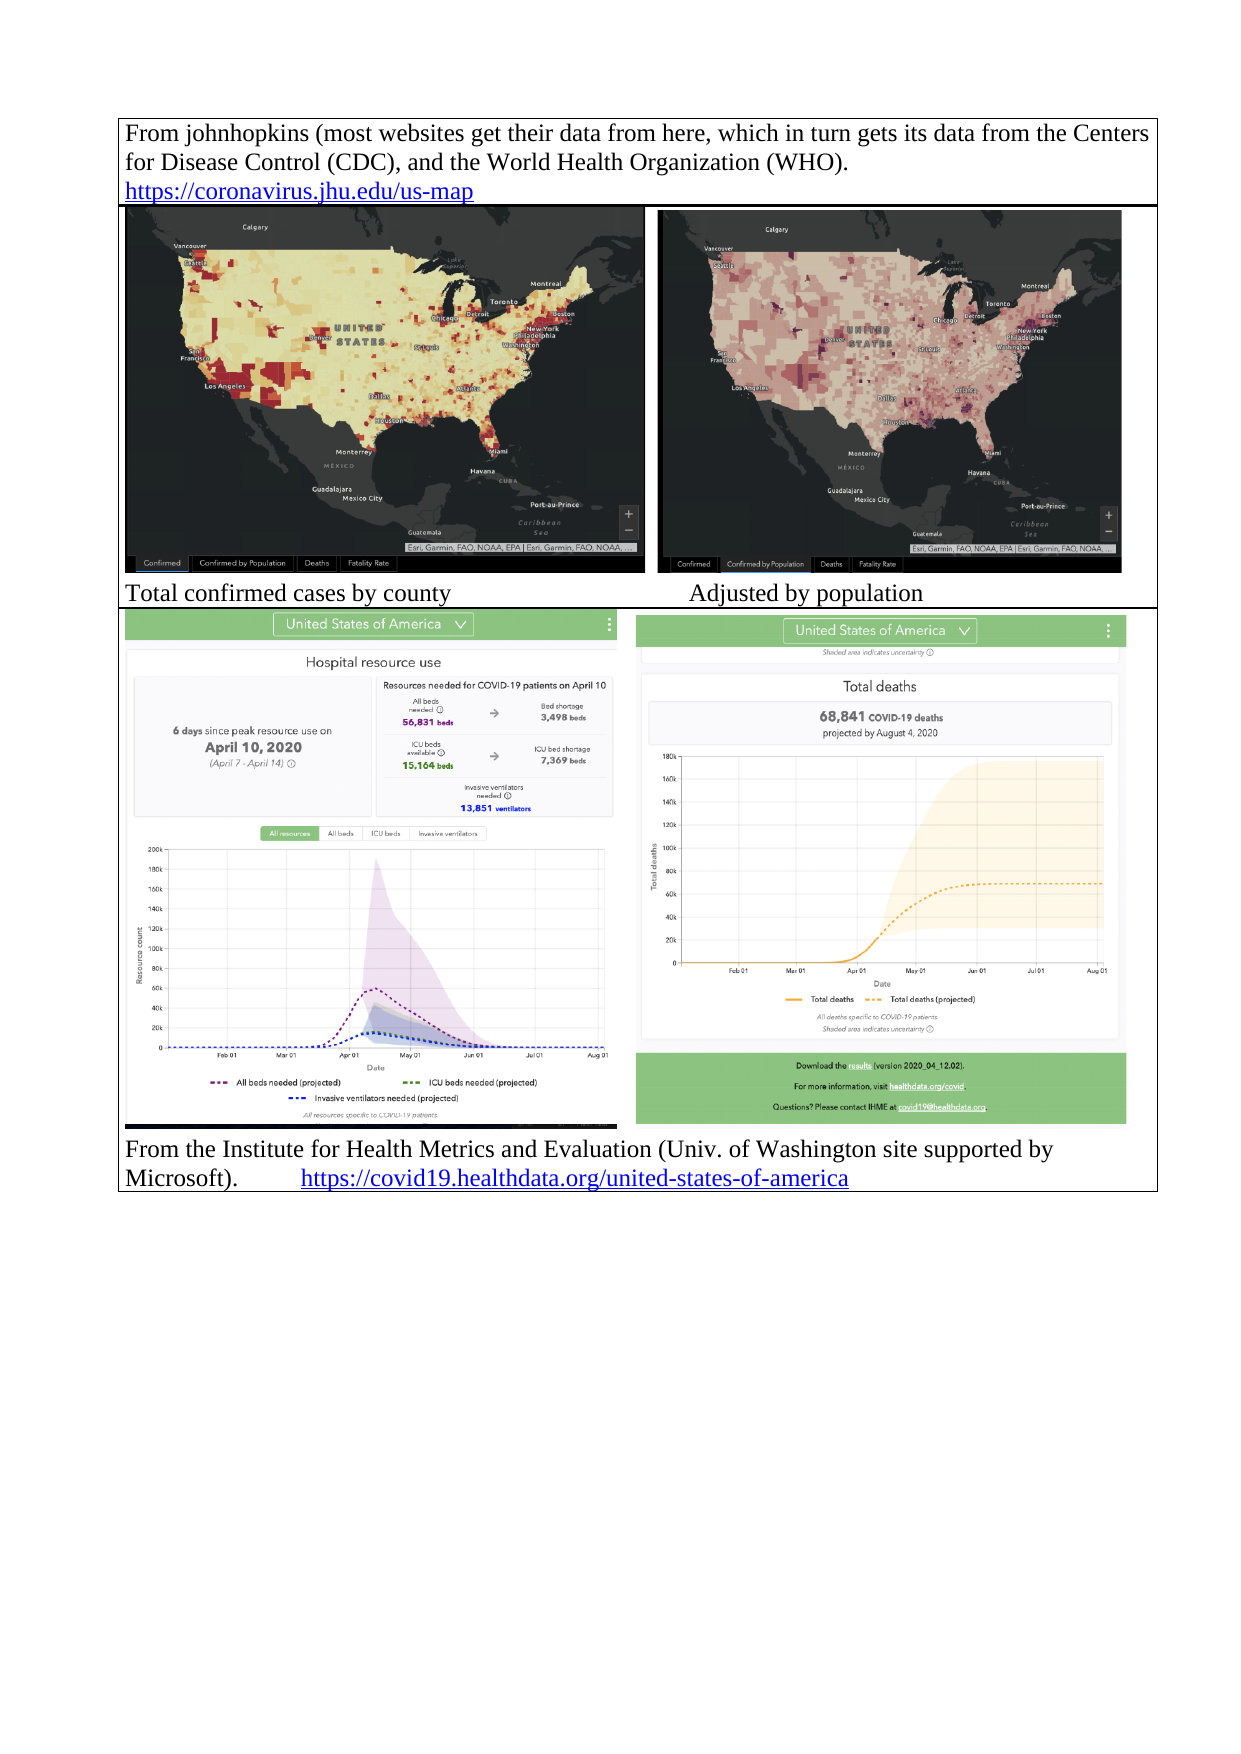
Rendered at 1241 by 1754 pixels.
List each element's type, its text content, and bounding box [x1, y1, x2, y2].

table_cell Total confirmed cases by county Adjusted by population [119, 207, 1157, 607]
table_cell From the Institute for Health Metrics and Evaluation (Univ. of Washington site supported by Microsoft). https://covid19.healthdata.org/united-states-of-america [119, 609, 1157, 1191]
table_cell From johnhopkins (most websites get their data from here, which in turn gets its data from the Centers for Disease Control (CDC), and the World Health Organization (WHO). https://coronavirus.jhu.edu/us-map [119, 119, 1157, 204]
